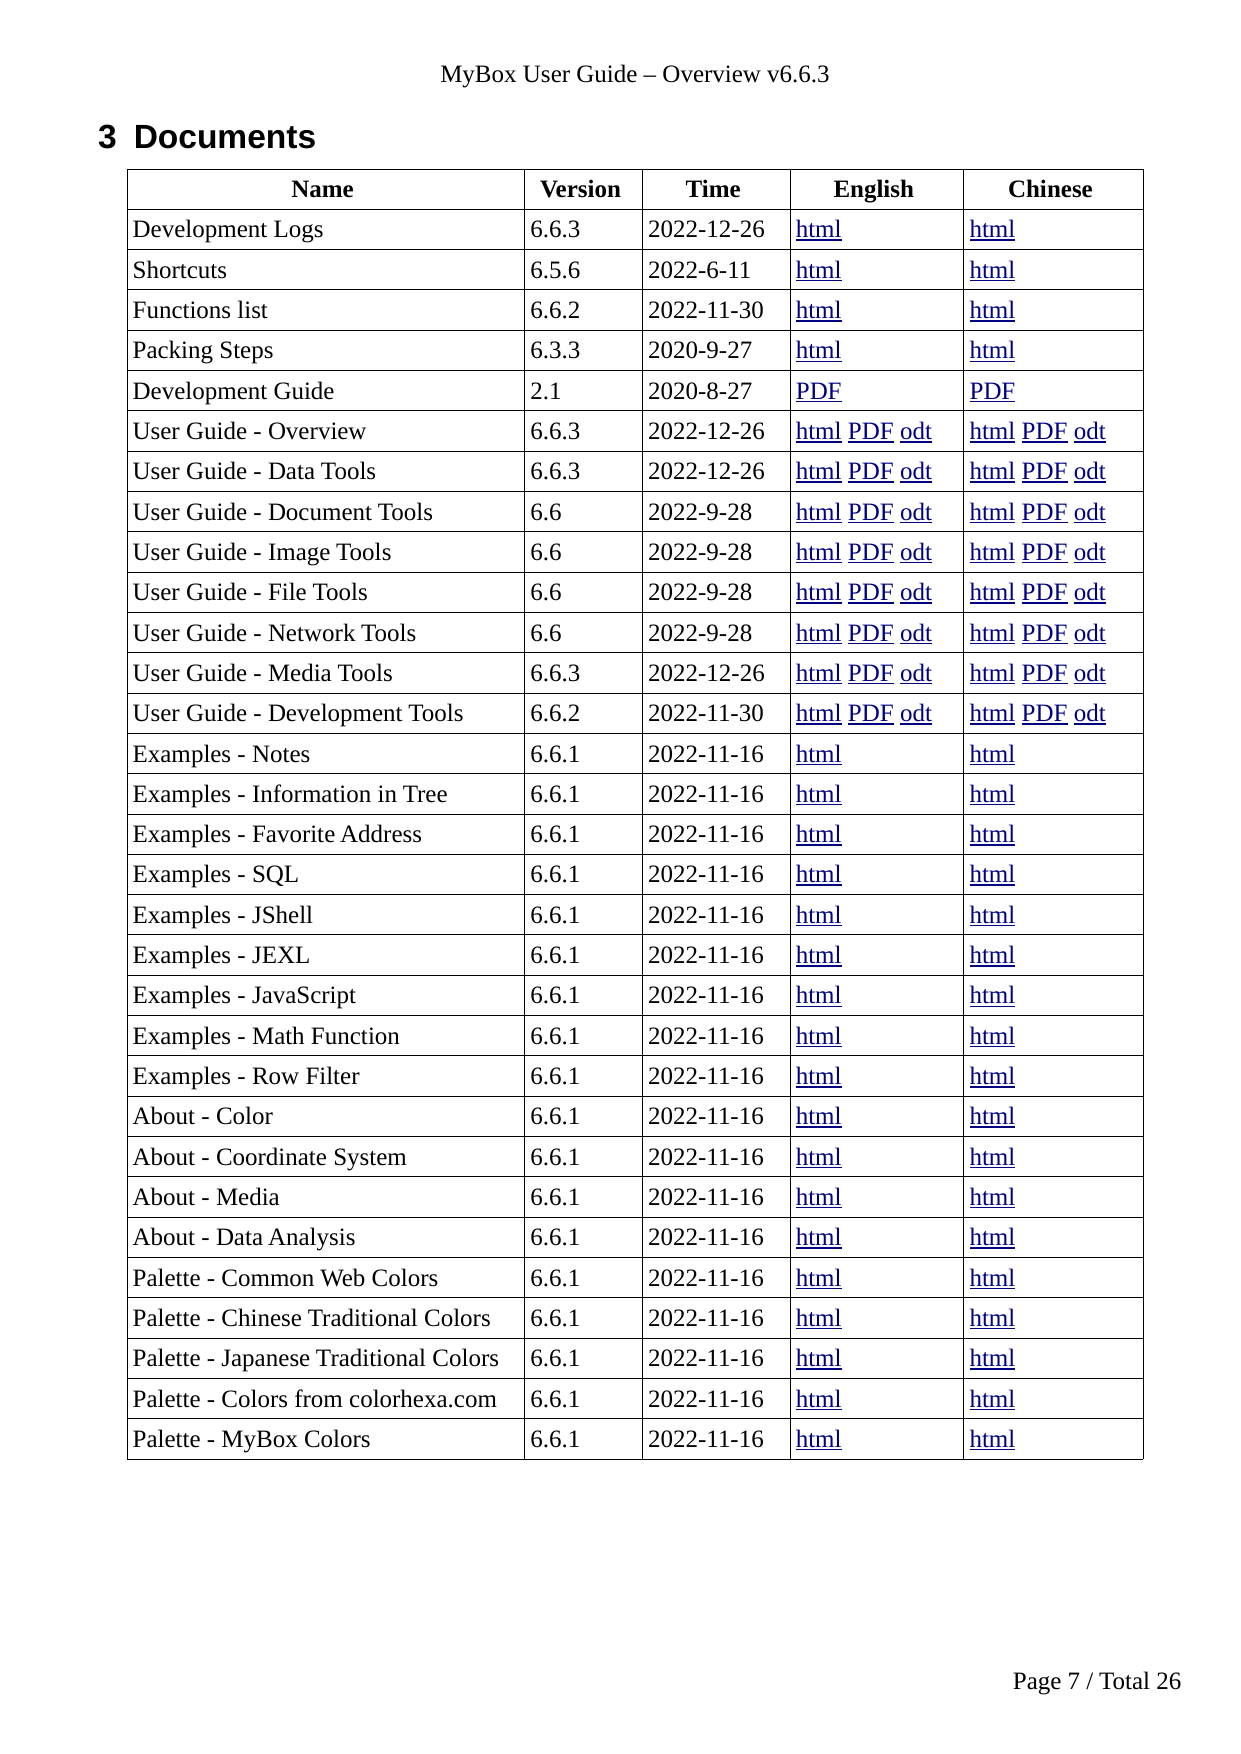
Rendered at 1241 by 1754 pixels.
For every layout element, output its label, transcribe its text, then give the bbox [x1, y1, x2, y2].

table_cell 6.6 [525, 492, 642, 531]
table_header Chinese [964, 170, 1143, 209]
table_cell 2022-12-26 [643, 452, 790, 491]
table_cell 6.6.2 [525, 694, 642, 733]
table_cell 2022-11-16 [643, 1419, 790, 1458]
table_cell User Guide - Network Tools [128, 613, 524, 652]
table_cell 2020-8-27 [643, 371, 790, 410]
table_cell 6.6.1 [525, 895, 642, 934]
table_cell 2022-11-16 [643, 1016, 790, 1055]
table_cell 2020-9-27 [643, 331, 790, 370]
table_cell Examples - JEXL [128, 935, 524, 975]
table_cell 2022-9-28 [643, 492, 790, 531]
table_cell 2022-11-30 [643, 290, 790, 330]
table_cell 2022-11-16 [643, 1137, 790, 1176]
table_cell 6.6 [525, 613, 642, 652]
table_cell User Guide - Document Tools [128, 492, 524, 531]
table_cell 2022-11-16 [643, 1379, 790, 1418]
table_cell Palette - Chinese Traditional Colors [128, 1298, 524, 1337]
table_cell html [791, 290, 963, 330]
table_cell html [964, 1339, 1143, 1378]
table_cell Development Logs [128, 210, 524, 249]
table_cell 6.5.6 [525, 250, 642, 289]
table_cell html [964, 1016, 1143, 1055]
table_cell 6.6.1 [525, 1056, 642, 1096]
table_cell 6.6.2 [525, 290, 642, 330]
table_cell 2022-9-28 [643, 573, 790, 612]
table_cell 6.6.1 [525, 1419, 642, 1458]
table_cell Palette - Common Web Colors [128, 1258, 524, 1297]
table_cell Palette - Colors from colorhexa.com [128, 1379, 524, 1418]
subtitle Documents [88, 117, 1181, 156]
table_cell 6.6.1 [525, 855, 642, 894]
table_cell Palette - Japanese Traditional Colors [128, 1339, 524, 1378]
table_cell html PDF odt [791, 694, 963, 733]
table_cell Palette - MyBox Colors [128, 1419, 524, 1458]
table_cell html [791, 331, 963, 370]
table_cell html PDF odt [791, 492, 963, 531]
table_cell 2022-11-16 [643, 1339, 790, 1378]
table_cell 6.6.1 [525, 734, 642, 773]
table_cell html PDF odt [964, 694, 1143, 733]
table_cell html [964, 331, 1143, 370]
table_cell 2022-12-26 [643, 210, 790, 249]
table_cell 6.6.1 [525, 1097, 642, 1136]
table_cell html [791, 1056, 963, 1096]
table_cell 2022-12-26 [643, 411, 790, 451]
table_cell 6.6.1 [525, 815, 642, 854]
table_cell About - Data Analysis [128, 1218, 524, 1257]
table_cell 6.6.1 [525, 1016, 642, 1055]
table_cell html [964, 210, 1143, 249]
table_cell 2022-9-28 [643, 613, 790, 652]
table_cell Examples - Information in Tree [128, 774, 524, 813]
table_cell html [791, 1016, 963, 1055]
table_cell html [791, 1218, 963, 1257]
table_cell html [791, 1258, 963, 1297]
table_cell 2022-11-16 [643, 895, 790, 934]
table_cell 6.6.1 [525, 1379, 642, 1418]
table_cell html PDF odt [791, 653, 963, 692]
table_cell html PDF odt [964, 573, 1143, 612]
table_cell html [791, 855, 963, 894]
table_cell 2022-11-16 [643, 1056, 790, 1096]
table_cell html [791, 1379, 963, 1418]
table_cell 6.6.1 [525, 935, 642, 975]
table_cell html [964, 1379, 1143, 1418]
table_cell 6.6.1 [525, 1218, 642, 1257]
table_cell html PDF odt [964, 653, 1143, 692]
table_cell 6.6.1 [525, 774, 642, 813]
table_cell html [791, 976, 963, 1015]
table_cell 2022-6-11 [643, 250, 790, 289]
table_cell 2.1 [525, 371, 642, 410]
table_cell About - Coordinate System [128, 1137, 524, 1176]
table_cell html [964, 935, 1143, 975]
table_cell 6.6.3 [525, 411, 642, 451]
table_cell Examples - SQL [128, 855, 524, 894]
table_cell html PDF odt [791, 452, 963, 491]
table_cell html PDF odt [964, 532, 1143, 572]
table_cell 6.6.3 [525, 653, 642, 692]
table_cell User Guide - Media Tools [128, 653, 524, 692]
table_cell User Guide - Image Tools [128, 532, 524, 572]
table_cell PDF [791, 371, 963, 410]
table_cell html [791, 774, 963, 813]
table_cell 6.6 [525, 573, 642, 612]
table_cell html PDF odt [964, 452, 1143, 491]
table_cell User Guide - File Tools [128, 573, 524, 612]
table_cell 2022-11-16 [643, 855, 790, 894]
table_header English [791, 170, 963, 209]
table_cell User Guide - Data Tools [128, 452, 524, 491]
table_cell html [964, 774, 1143, 813]
table_cell Examples - JavaScript [128, 976, 524, 1015]
table_cell 6.6 [525, 532, 642, 572]
table_cell html [964, 1137, 1143, 1176]
table_cell html [791, 935, 963, 975]
table_cell html PDF odt [964, 492, 1143, 531]
table_cell html [791, 815, 963, 854]
table_cell html [791, 895, 963, 934]
table_cell 2022-11-16 [643, 734, 790, 773]
table_header Name [128, 170, 524, 209]
table_cell html PDF odt [964, 613, 1143, 652]
table_cell 2022-12-26 [643, 653, 790, 692]
table_cell 2022-11-16 [643, 815, 790, 854]
table_cell html [964, 250, 1143, 289]
table_cell Packing Steps [128, 331, 524, 370]
table_cell 2022-9-28 [643, 532, 790, 572]
table_cell 6.6.1 [525, 976, 642, 1015]
table_cell html [791, 210, 963, 249]
table_cell html [964, 1056, 1143, 1096]
table_cell Examples - JShell [128, 895, 524, 934]
table_cell 6.6.1 [525, 1177, 642, 1217]
table_cell html [791, 250, 963, 289]
table_cell html [964, 1419, 1143, 1458]
table_cell 2022-11-16 [643, 1258, 790, 1297]
table_cell 2022-11-16 [643, 1097, 790, 1136]
table_cell Development Guide [128, 371, 524, 410]
table_cell html [791, 1137, 963, 1176]
table_cell About - Media [128, 1177, 524, 1217]
table_cell html [791, 1097, 963, 1136]
table_cell 2022-11-16 [643, 774, 790, 813]
table_cell html [791, 734, 963, 773]
table_cell 6.6.3 [525, 210, 642, 249]
table_cell html [964, 290, 1143, 330]
table_cell 2022-11-16 [643, 1177, 790, 1217]
table_cell html PDF odt [964, 411, 1143, 451]
table_cell PDF [964, 371, 1143, 410]
table_cell html PDF odt [791, 573, 963, 612]
table_cell 2022-11-16 [643, 976, 790, 1015]
table_cell User Guide - Overview [128, 411, 524, 451]
table_cell html [964, 815, 1143, 854]
table_cell Shortcuts [128, 250, 524, 289]
table_cell 2022-11-30 [643, 694, 790, 733]
table_cell Examples - Math Function [128, 1016, 524, 1055]
table_cell html [791, 1419, 963, 1458]
table_header Version [525, 170, 642, 209]
table_cell html [964, 1177, 1143, 1217]
table_cell Functions list [128, 290, 524, 330]
table_cell Examples - Row Filter [128, 1056, 524, 1096]
table_cell html [964, 734, 1143, 773]
table_cell Examples - Notes [128, 734, 524, 773]
table_cell html [964, 895, 1143, 934]
table_cell html PDF odt [791, 532, 963, 572]
table_cell 6.6.1 [525, 1339, 642, 1378]
table_cell html [964, 976, 1143, 1015]
table_cell User Guide - Development Tools [128, 694, 524, 733]
table_cell html [964, 1298, 1143, 1337]
table_cell html [791, 1298, 963, 1337]
table_cell Examples - Favorite Address [128, 815, 524, 854]
table_header Time [643, 170, 790, 209]
table_cell 6.6.1 [525, 1258, 642, 1297]
table_cell About - Color [128, 1097, 524, 1136]
table_cell 2022-11-16 [643, 935, 790, 975]
table_cell html [964, 1097, 1143, 1136]
table_cell html PDF odt [791, 613, 963, 652]
table_cell 6.6.3 [525, 452, 642, 491]
table_cell html [964, 1218, 1143, 1257]
table_cell html [964, 855, 1143, 894]
table_cell html [791, 1339, 963, 1378]
table_cell html [791, 1177, 963, 1217]
table_cell html PDF odt [791, 411, 963, 451]
table_cell html [964, 1258, 1143, 1297]
table_cell 6.6.1 [525, 1137, 642, 1176]
table_cell 2022-11-16 [643, 1298, 790, 1337]
table_cell 6.6.1 [525, 1298, 642, 1337]
table_cell 6.3.3 [525, 331, 642, 370]
table_cell 2022-11-16 [643, 1218, 790, 1257]
